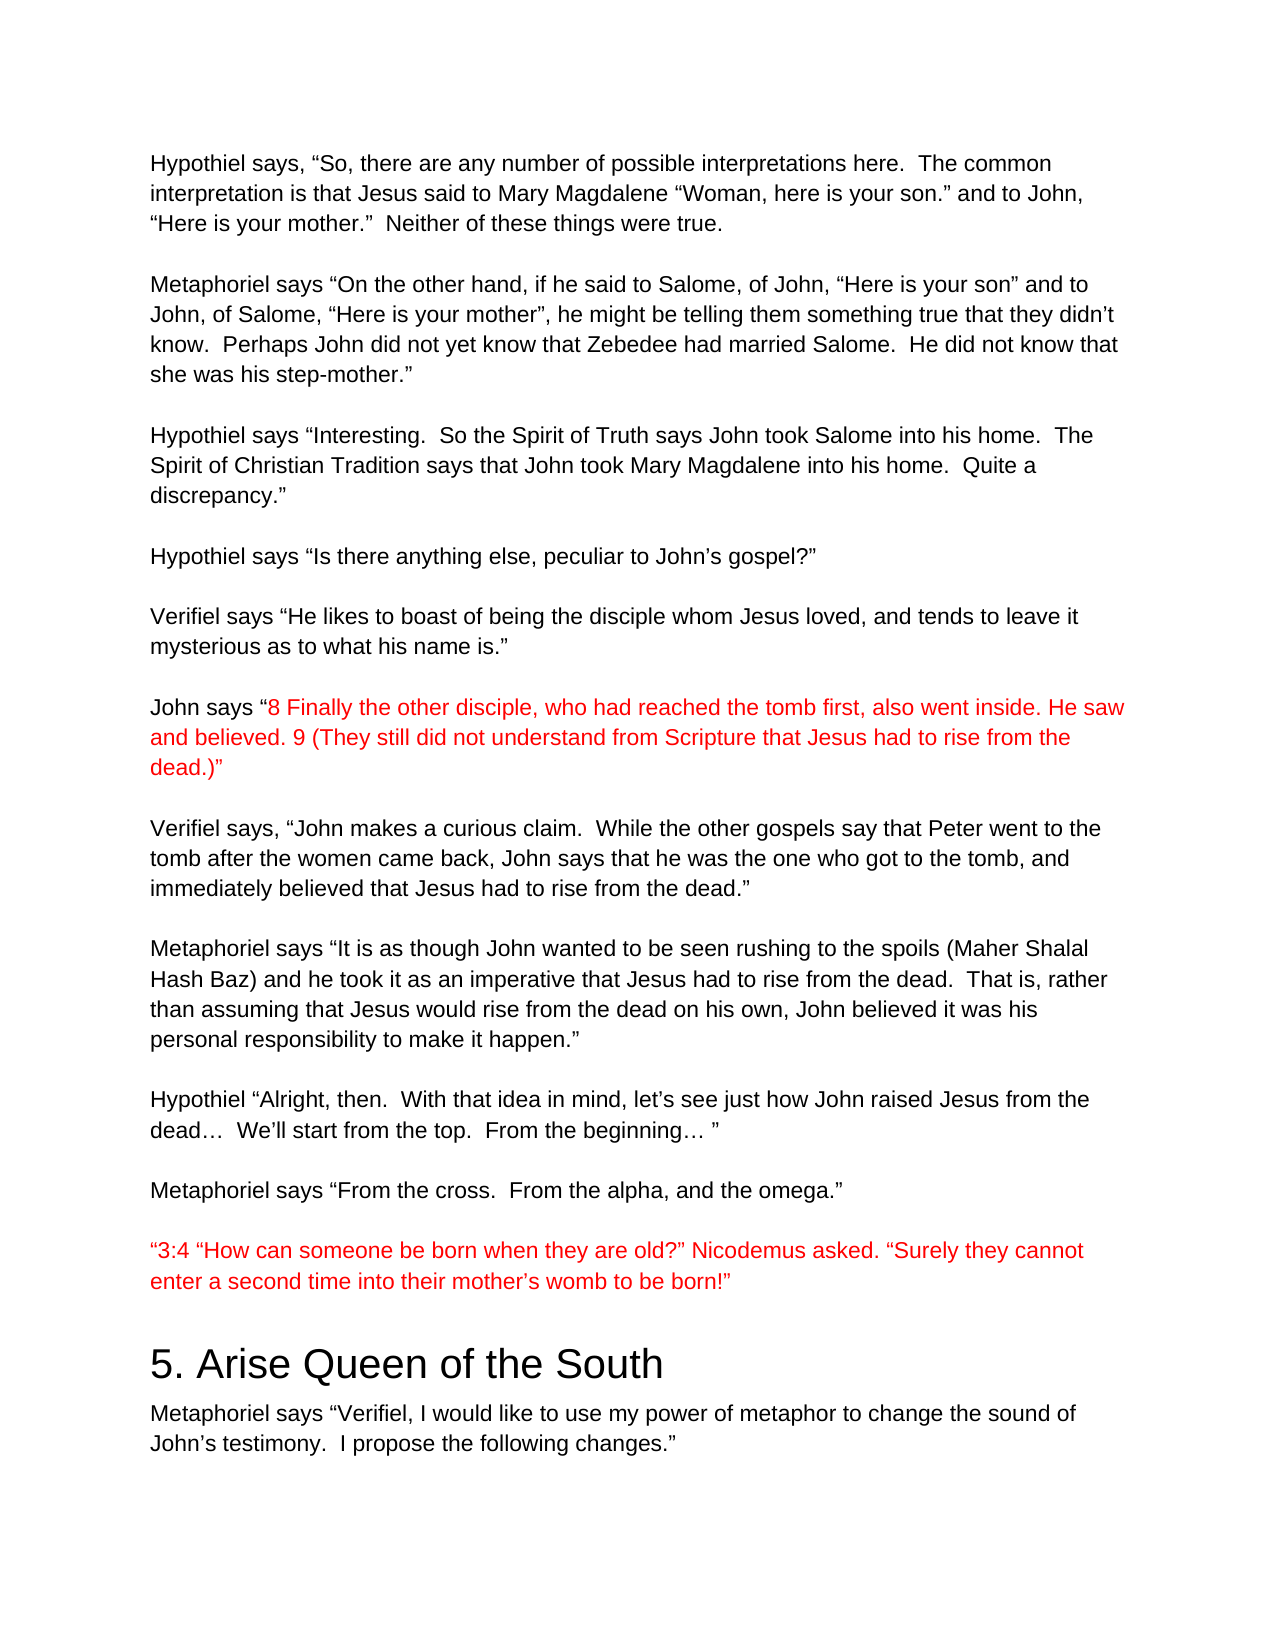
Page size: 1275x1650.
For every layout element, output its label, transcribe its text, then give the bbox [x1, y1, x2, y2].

text Hypothiel says, “So, there are any number of possible interpretations here. The common interpretation is that Jesus said to Mary Magdalene “Woman, here is your son.” and to John, “Here is your mother.” Neither of these things were true. [150, 150, 1125, 237]
text Hypothiel says “Interesting. So the Spirit of Truth says John took Salome into his home. The Spirit of Christian Tradition says that John took Mary Magdalene into his home. Quite a discrepancy.” [150, 422, 1125, 509]
text Metaphoriel says “On the other hand, if he said to Salome, of John, “Here is your son” and to John, of Salome, “Here is your mother”, he might be telling them something true that they didn’t know. Perhaps John did not yet know that Zebedee had married Salome. He did not know that she was his step-mother.” [150, 271, 1125, 388]
text Hypothiel says “Is there anything else, peculiar to John’s gospel?” [150, 543, 1125, 569]
subtitle 5. Arise Queen of the South [150, 1339, 1125, 1387]
text “3:4 “How can someone be born when they are old?” Nicodemus asked. “Surely they cannot enter a second time into their mother’s womb to be born!” [150, 1237, 1125, 1294]
text Metaphoriel says “From the cross. From the alpha, and the omega.” [150, 1177, 1125, 1203]
text Hypothiel “Alright, then. With that idea in mind, let’s see just how John raised Jesus from the dead… We’ll start from the top. From the beginning… ” [150, 1086, 1125, 1143]
text Metaphoriel says “It is as though John wanted to be seen rushing to the spoils (Maher Shalal Hash Baz) and he took it as an imperative that Jesus had to rise from the dead. That is, rather than assuming that Jesus would rise from the dead on his own, John believed it was his personal responsibility to make it happen.” [150, 935, 1125, 1052]
text Verifiel says “He likes to boast of being the disciple whom Jesus loved, and tends to leave it mysterious as to what his name is.” [150, 603, 1125, 660]
text John says “8 Finally the other disciple, who had reached the tomb first, also went inside. He saw and believed. 9 (They still did not understand from Scripture that Jesus had to rise from the dead.)” [150, 694, 1125, 781]
text Metaphoriel says “Verifiel, I would like to use my power of metaphor to change the sound of John’s testimony. I propose the following changes.” [150, 1400, 1125, 1457]
text Verifiel says, “John makes a curious claim. While the other gospels say that Peter went to the tomb after the women came back, John says that he was the one who got to the tomb, and immediately believed that Jesus had to rise from the dead.” [150, 814, 1125, 901]
